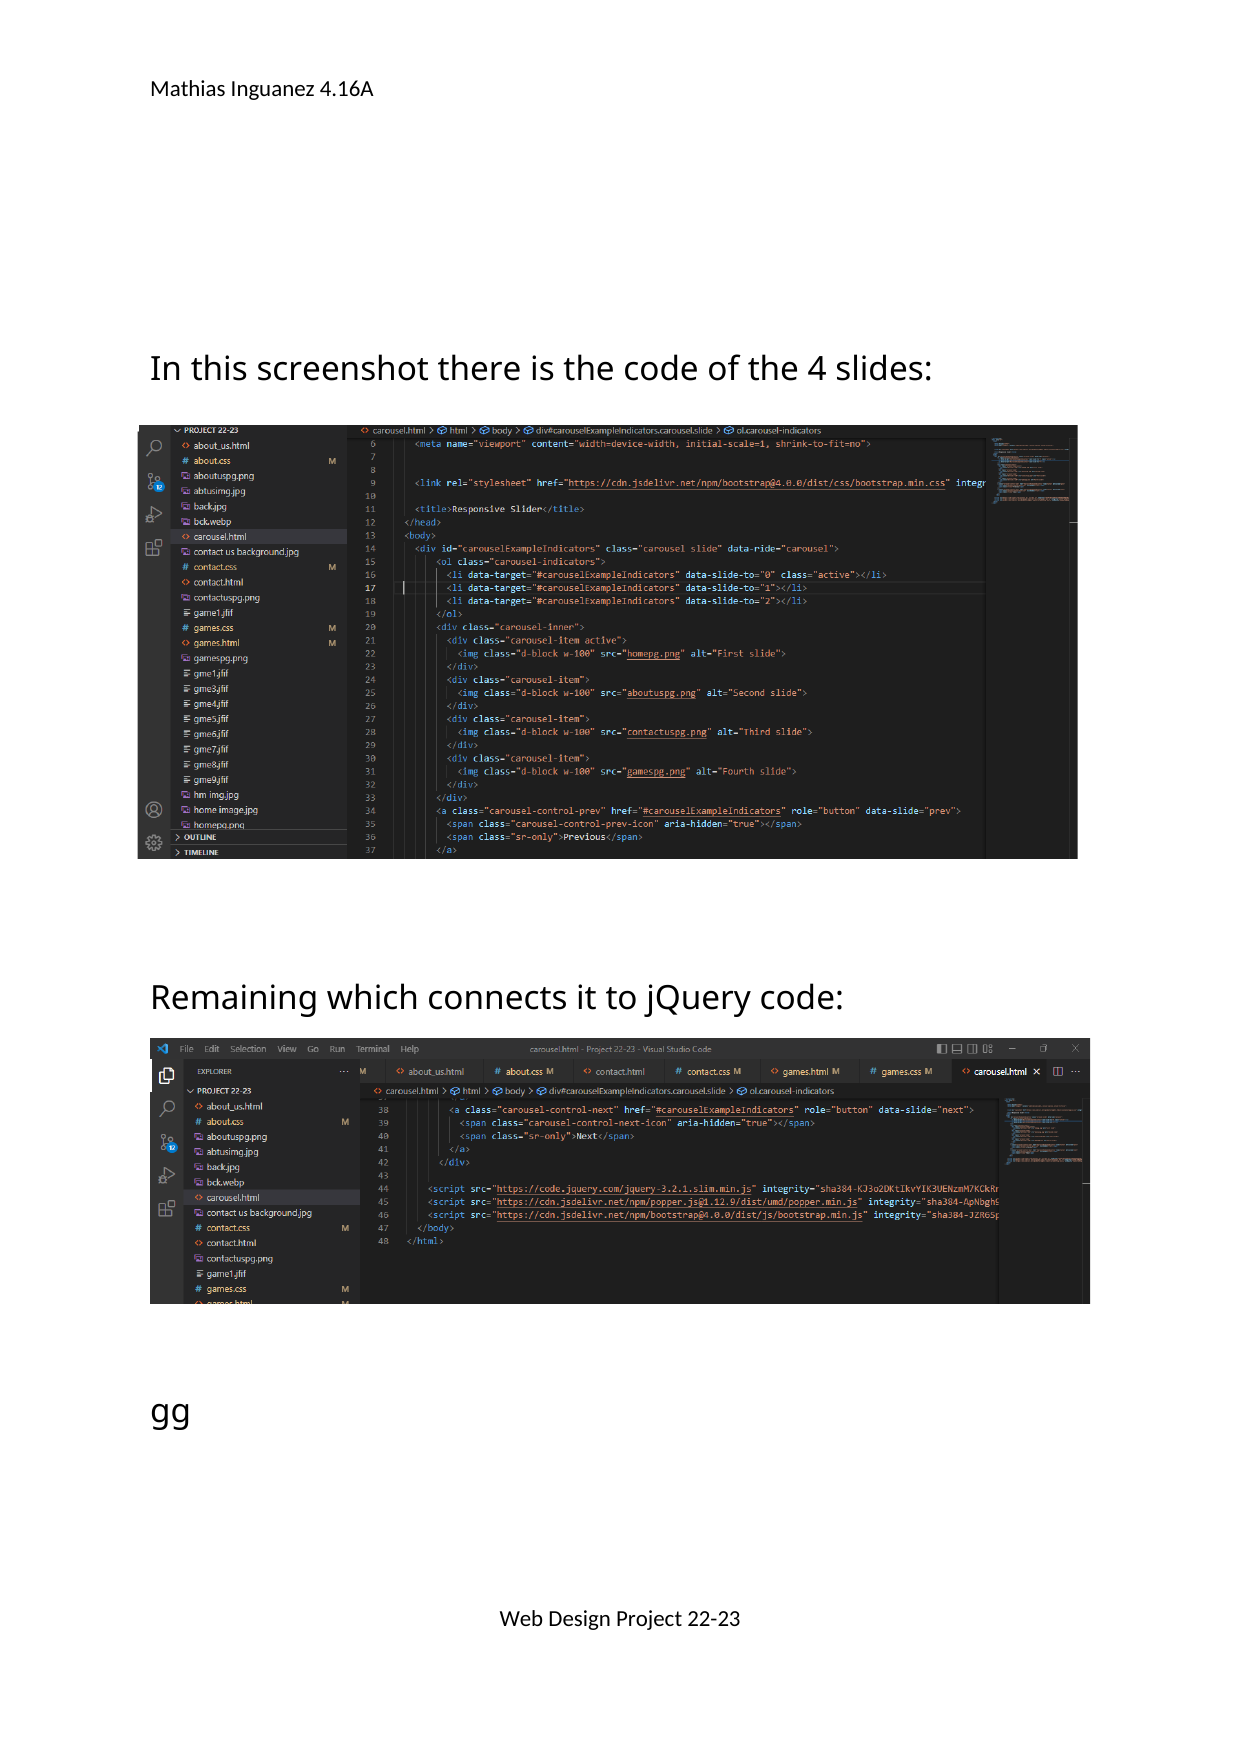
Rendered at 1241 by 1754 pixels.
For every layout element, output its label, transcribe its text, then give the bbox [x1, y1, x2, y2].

text In this screenshot there is the code of the 4 slides: [150, 344, 1090, 390]
text gg [150, 1387, 1090, 1432]
text Remaining which connects it to jQuery code: [150, 974, 1090, 1019]
